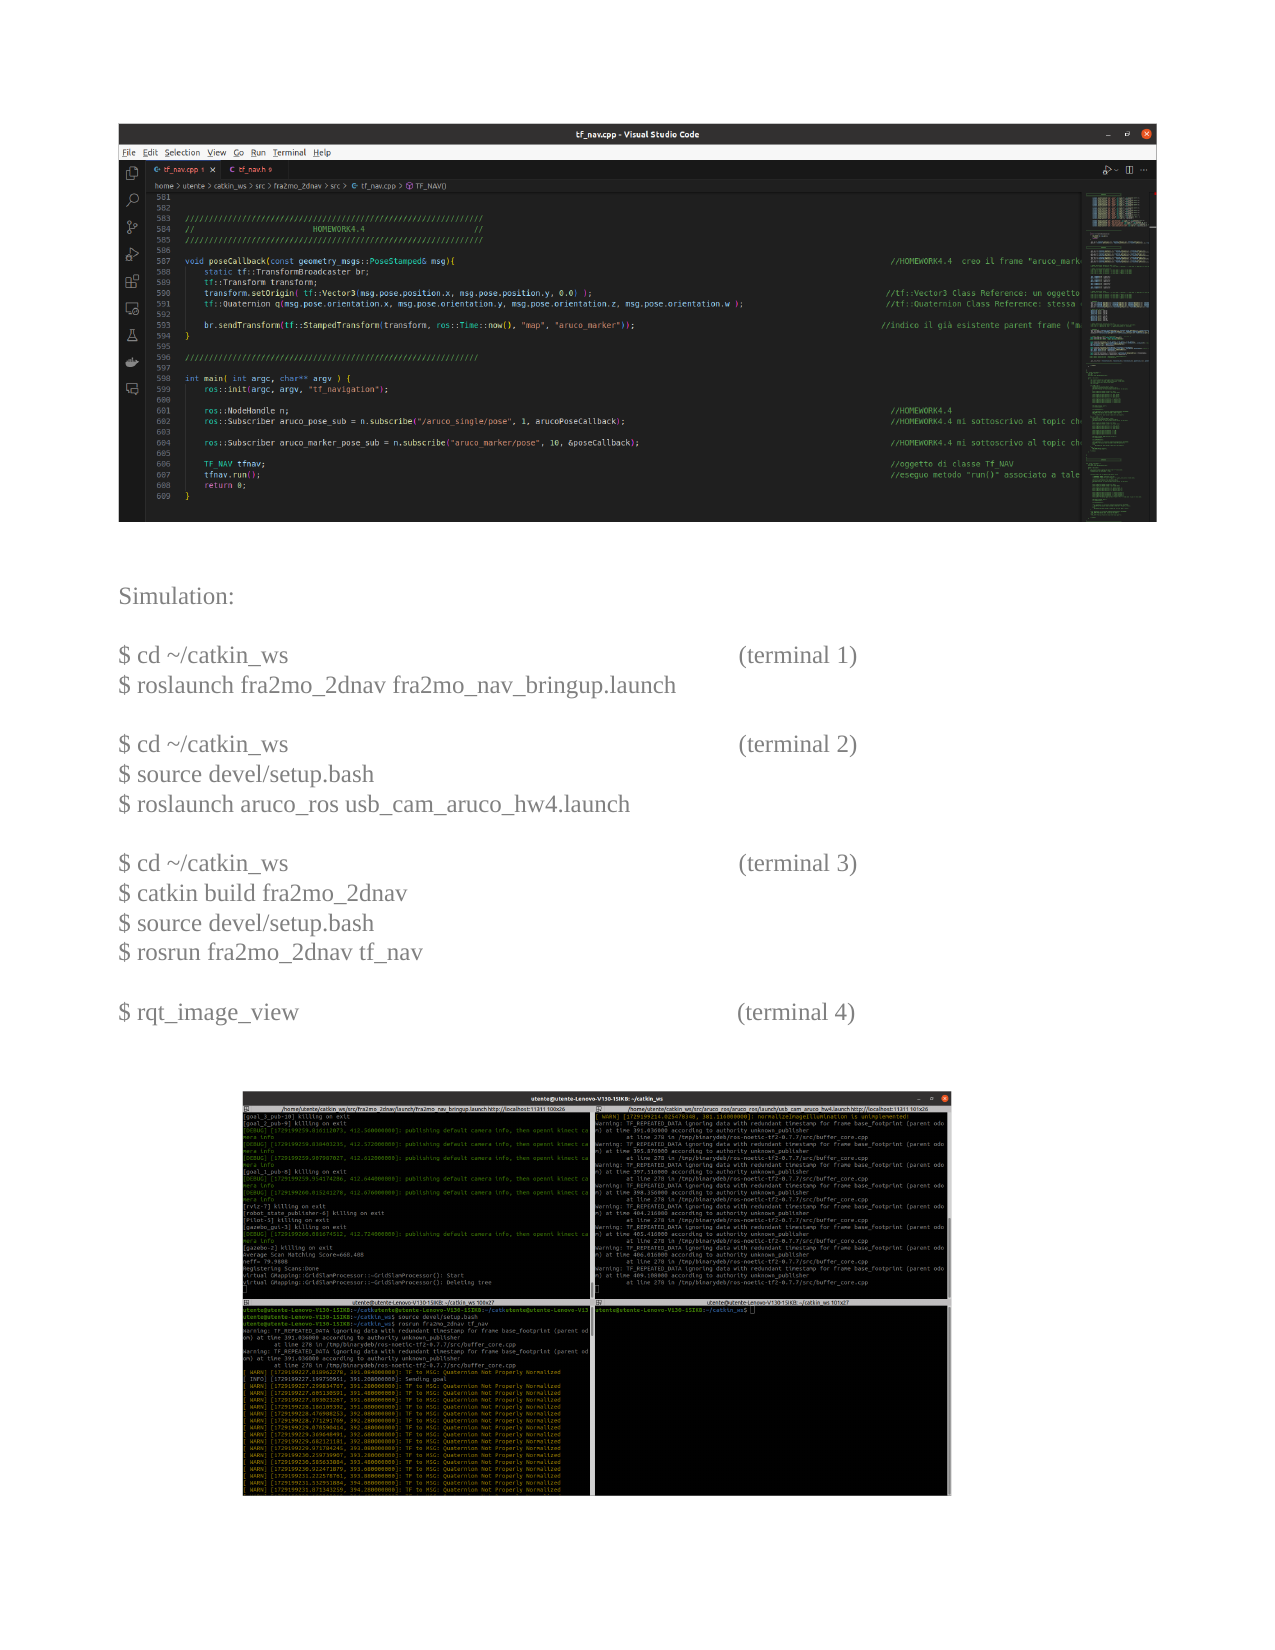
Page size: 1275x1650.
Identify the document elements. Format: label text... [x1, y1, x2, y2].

text $ cd ~/catkin_ws (terminal 3) [118, 847, 1157, 877]
text $ catkin build fra2mo_2dnav [118, 877, 1157, 907]
picture [242, 1091, 952, 1496]
picture [118, 123, 1157, 522]
text $ rosrun fra2mo_2dnav tf_nav [118, 936, 1157, 966]
text $ cd ~/catkin_ws (terminal 1) [118, 639, 1157, 669]
text $ roslaunch fra2mo_2dnav fra2mo_nav_bringup.launch [118, 669, 1157, 699]
text $ source devel/setup.bash [118, 758, 1157, 788]
text $ roslaunch aruco_ros usb_cam_aruco_hw4.launch [118, 788, 1157, 818]
text Simulation: [118, 580, 1157, 610]
text $ source devel/setup.bash [118, 907, 1157, 936]
text $ cd ~/catkin_ws (terminal 2) [118, 728, 1157, 758]
text $ rqt_image_view (terminal 4) [118, 996, 1157, 1025]
